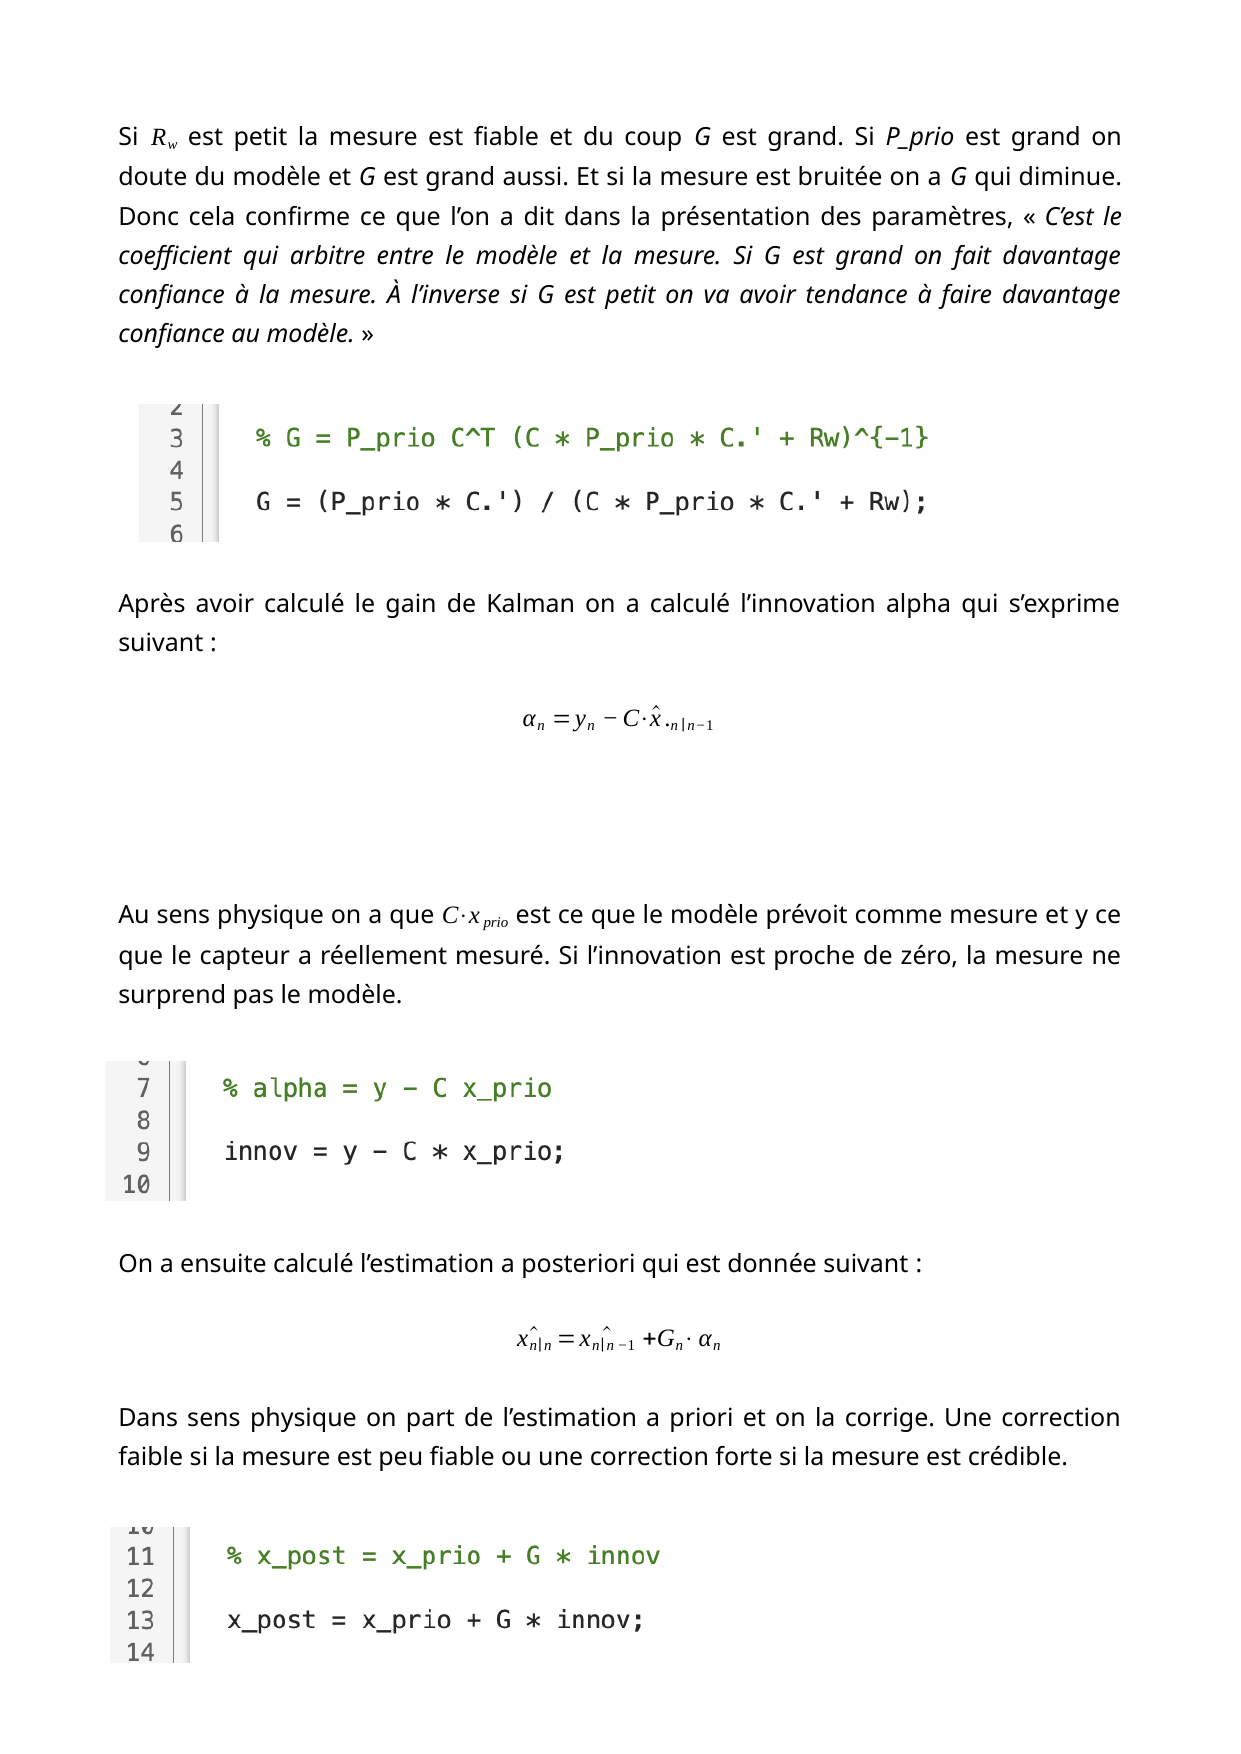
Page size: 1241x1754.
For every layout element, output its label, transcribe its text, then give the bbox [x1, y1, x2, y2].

text Au sens physique on a que est ce que le modèle prévoit comme mesure et y ce que le capteur a réellement mesuré. Si l’innovation est proche de zéro, la mesure ne surprend pas le modèle. [118, 896, 1122, 1011]
text Si est petit la mesure est fiable et du coup G est grand. Si P_prio est grand on doute du modèle et G est grand aussi. Et si la mesure est bruitée on a G qui diminue. Donc cela confirme ce que l’on a dit dans la présentation des paramètres, « C’est le coefficient qui arbitre entre le modèle et la mesure. Si G est grand on fait davantage confiance à la mesure. À l’inverse si G est petit on va avoir tendance à faire davantage confiance au modèle. » [118, 118, 1122, 350]
picture [105, 1061, 1110, 1201]
text Dans sens physique on part de l’estimation a priori et on la corrige. Une correction faible si la mesure est peu fiable ou une correction forte si la mesure est crédible. [118, 1399, 1122, 1472]
text On a ensuite calculé l’estimation a posteriori qui est donnée suivant : [118, 1245, 1122, 1279]
text Après avoir calculé le gain de Kalman on a calculé l’innovation alpha qui s’exprime suivant : [118, 586, 1122, 659]
picture [109, 1527, 1114, 1663]
